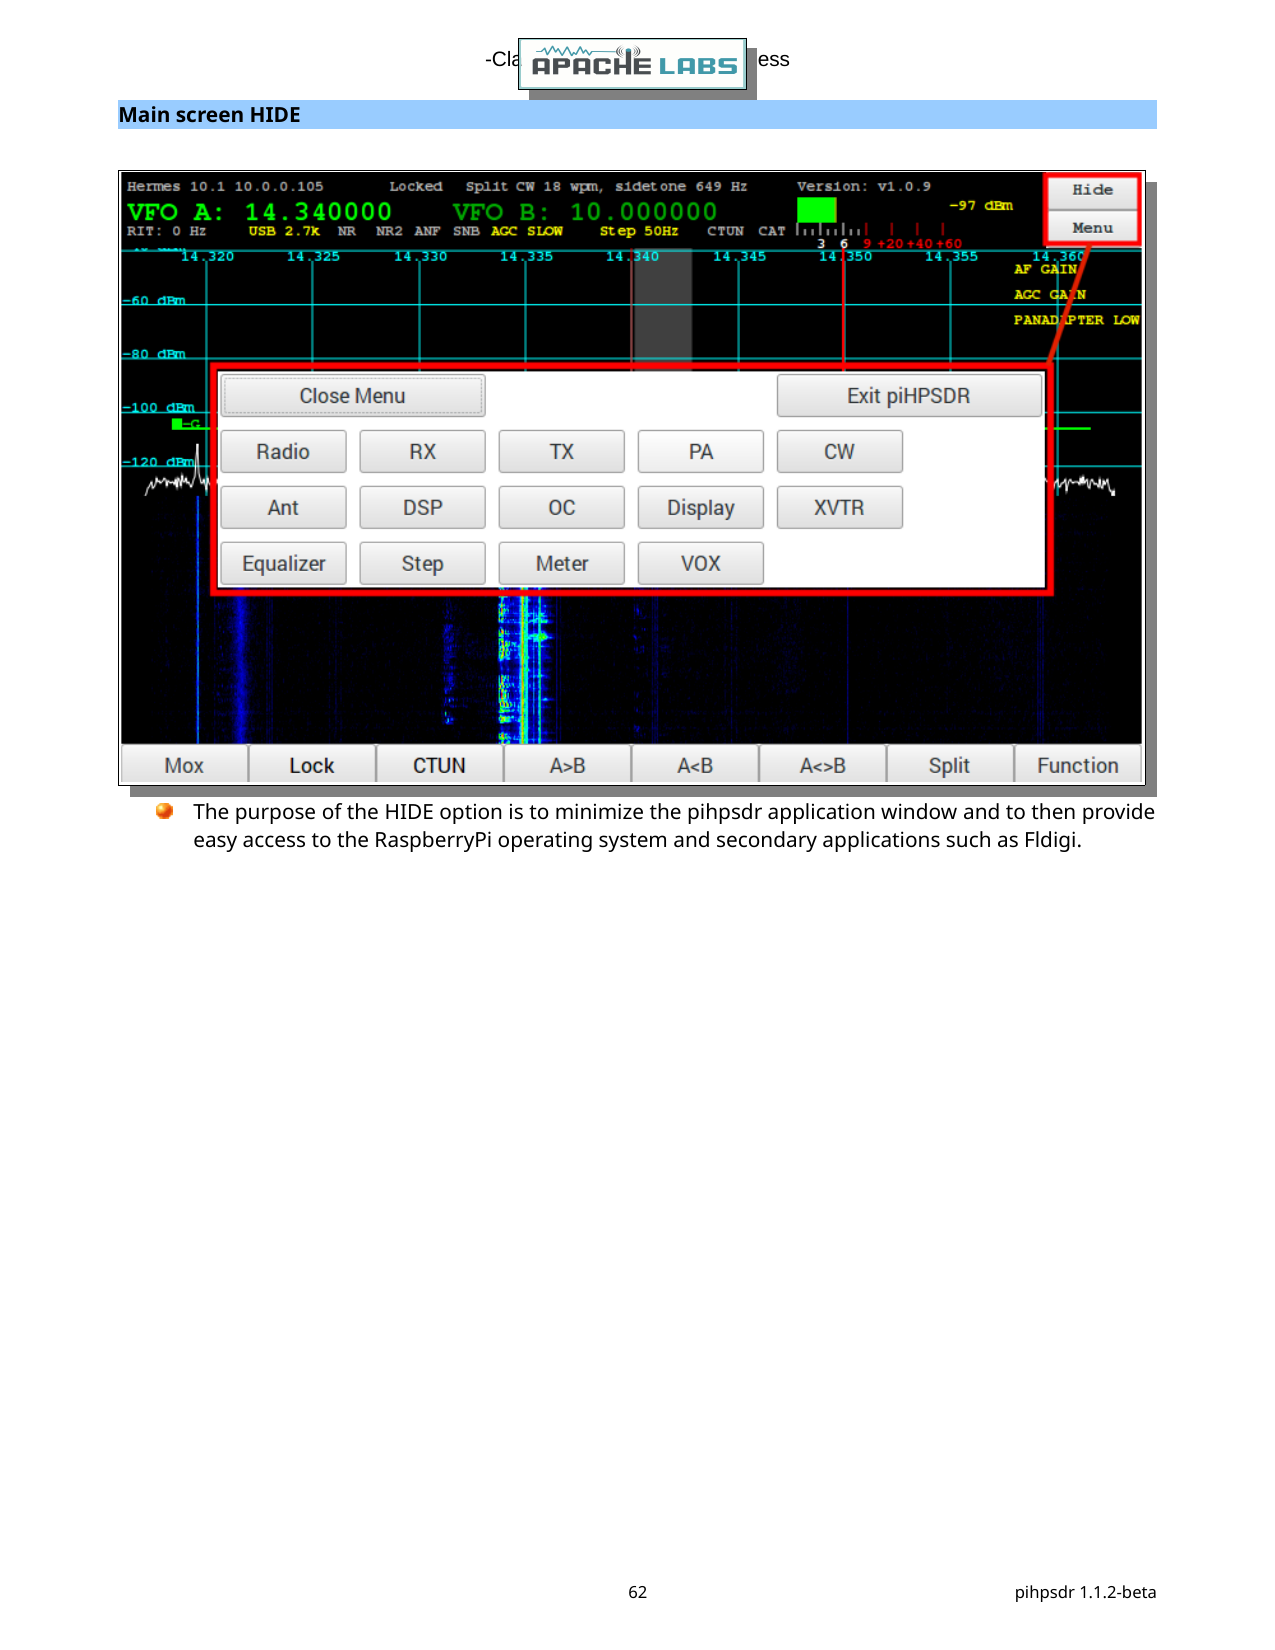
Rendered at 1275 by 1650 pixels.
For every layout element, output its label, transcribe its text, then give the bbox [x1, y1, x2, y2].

picture [121, 172, 1142, 782]
picture [521, 40, 744, 87]
list The purpose of the HIDE option is to minimize the pihpsdr application window and to then provide easy access to the RaspberryPi operating system and secondary applications such as Fldigi. [156, 797, 1157, 854]
picture [156, 803, 173, 819]
subtitle Main screen HIDE [118, 100, 1157, 129]
